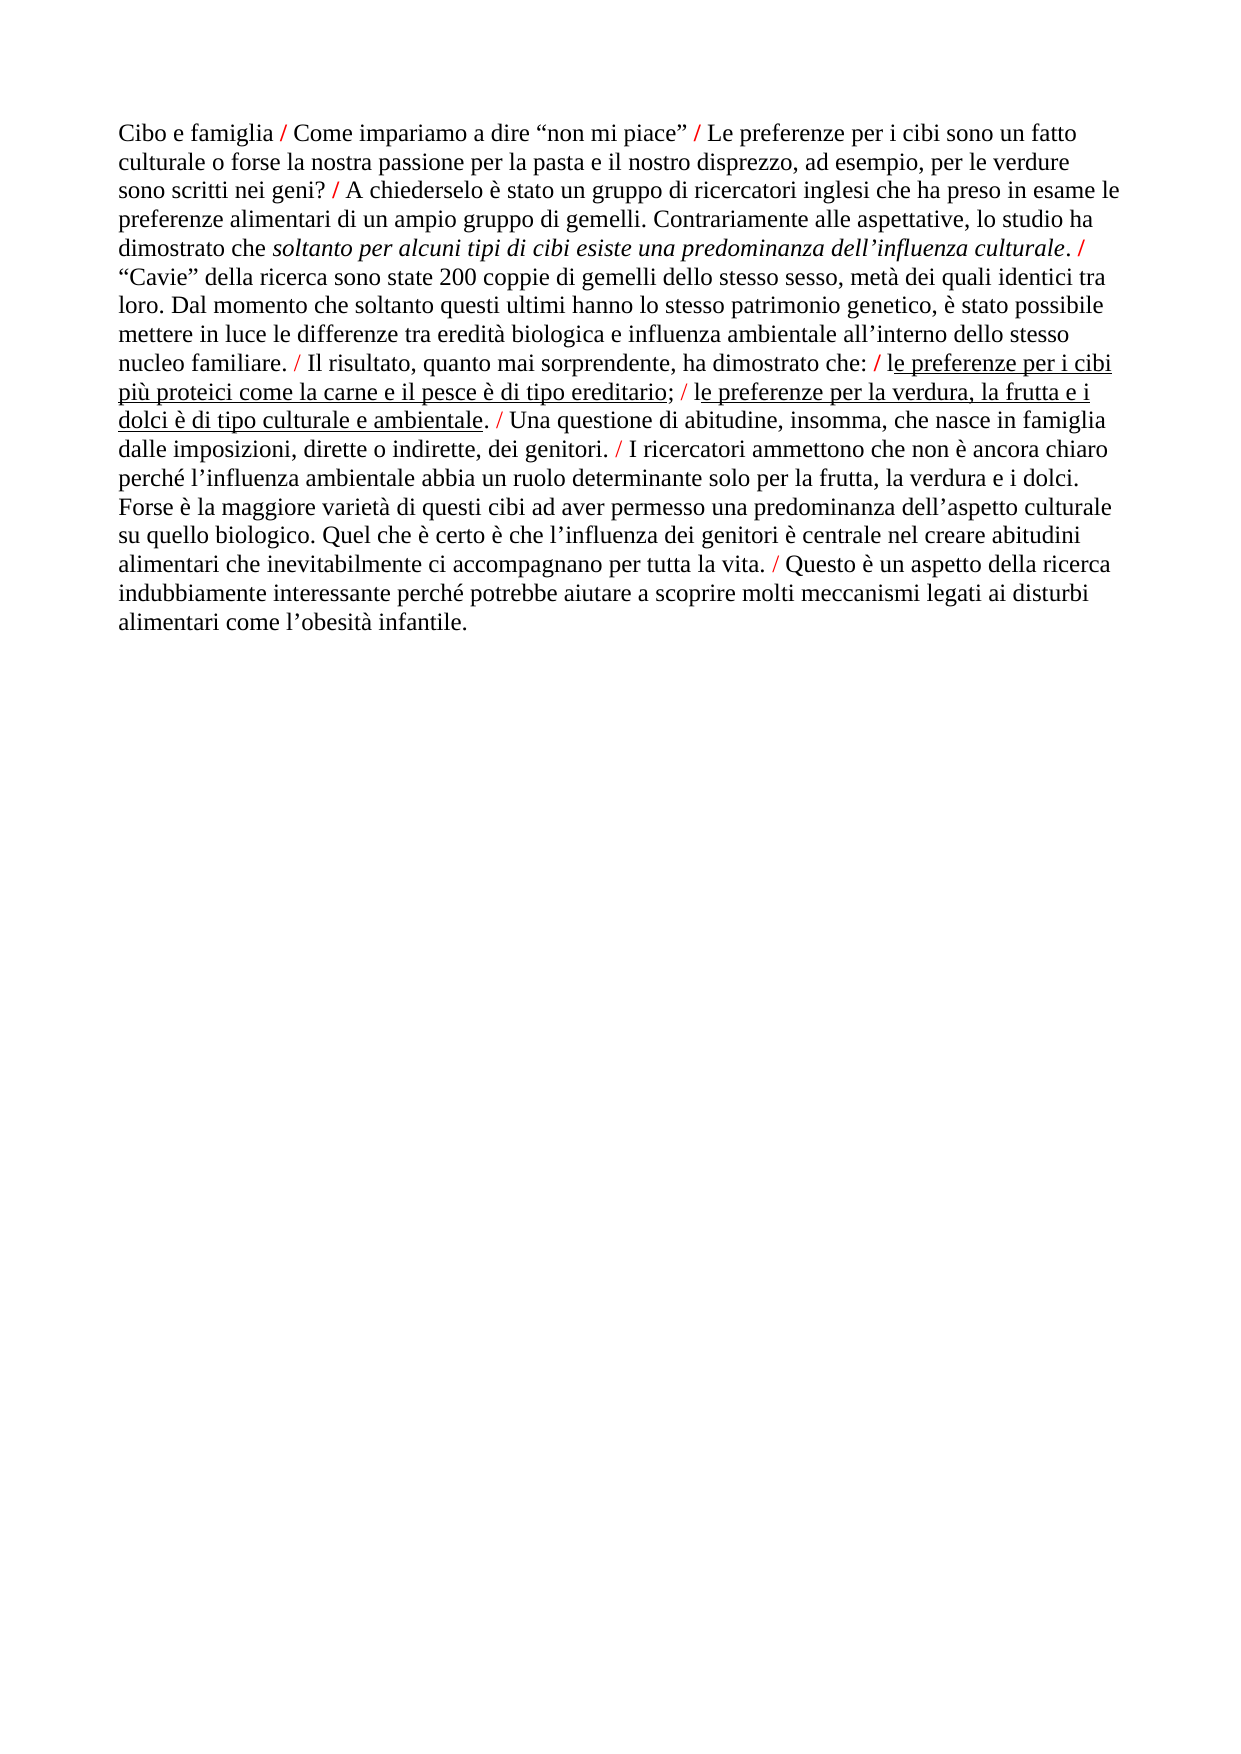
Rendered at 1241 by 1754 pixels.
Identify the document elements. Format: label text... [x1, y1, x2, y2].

text nucleo familiare. / Il risultato, quanto mai sorprendente, ha dimostrato che: / le preferenze per i cibi [118, 348, 1122, 377]
text “Cavie” della ricerca sono state 200 coppie di gemelli dello stesso sesso, metà dei quali identici tra [118, 262, 1122, 291]
text dolci è di tipo culturale e ambientale. / Una questione di abitudine, insomma, che nasce in famiglia [118, 406, 1122, 434]
text loro. Dal momento che soltanto questi ultimi hanno lo stesso patrimonio genetico, è stato possibile [118, 291, 1122, 319]
text preferenze alimentari di un ampio gruppo di gemelli. Contrariamente alle aspettative, lo studio ha [118, 204, 1122, 233]
text su quello biologico. Quel che è certo è che l’influenza dei genitori è centrale nel creare abitudini [118, 521, 1122, 549]
text perché l’influenza ambientale abbia un ruolo determinante solo per la frutta, la verdura e i dolci. [118, 463, 1122, 492]
text culturale o forse la nostra passione per la pasta e il nostro disprezzo, ad esempio, per le verdure [118, 147, 1122, 176]
text sono scritti nei geni? / A chiederselo è stato un gruppo di ricercatori inglesi che ha preso in esame le [118, 176, 1122, 204]
text Cibo e famiglia / Come impariamo a dire “non mi piace” / Le preferenze per i cibi sono un fatto [118, 118, 1122, 147]
text Forse è la maggiore varietà di questi cibi ad aver permesso una predominanza dell’aspetto culturale [118, 492, 1122, 521]
text dimostrato che soltanto per alcuni tipi di cibi esiste una predominanza dell’influenza culturale. / [118, 233, 1122, 262]
text più proteici come la carne e il pesce è di tipo ereditario; / le preferenze per la verdura, la frutta e i [118, 377, 1122, 406]
text alimentari come l’obesità infantile. [118, 607, 1122, 636]
text dalle imposizioni, dirette o indirette, dei genitori. / I ricercatori ammettono che non è ancora chiaro [118, 434, 1122, 463]
text alimentari che inevitabilmente ci accompagnano per tutta la vita. / Questo è un aspetto della ricerca [118, 549, 1122, 578]
text mettere in luce le differenze tra eredità biologica e influenza ambientale all’interno dello stesso [118, 319, 1122, 348]
text indubbiamente interessante perché potrebbe aiutare a scoprire molti meccanismi legati ai disturbi [118, 578, 1122, 607]
